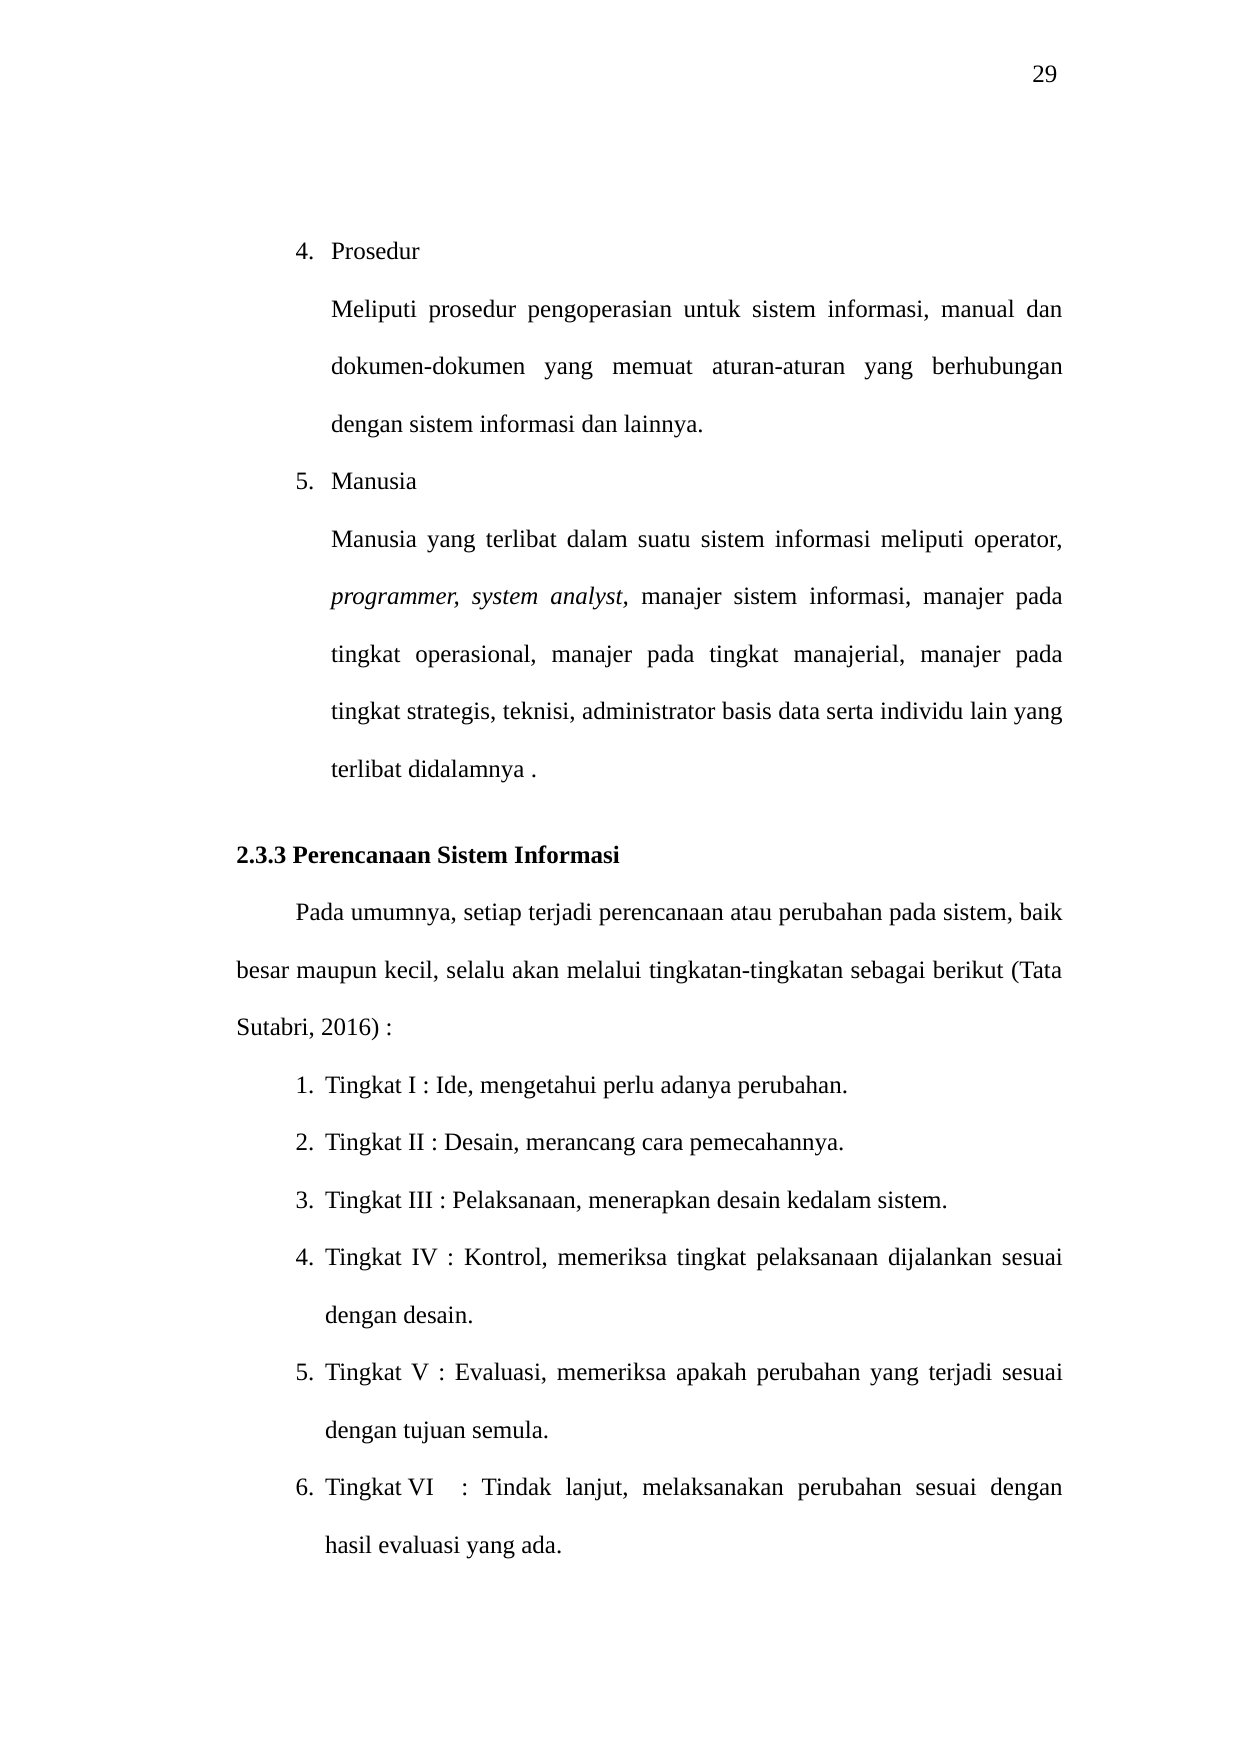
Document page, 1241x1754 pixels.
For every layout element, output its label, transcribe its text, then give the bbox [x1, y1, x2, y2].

list Manusia [295, 466, 1063, 495]
subtitle 2.3.3 Perencanaan Sistem Informasi [236, 840, 1063, 869]
list Manusia yang terlibat dalam suatu sistem informasi meliputi operator, programmer, system analyst, manajer sistem informasi, manajer pada tingkat operasional, manajer pada tingkat manajerial, manajer pada tingkat strategis, teknisi, administrator basis data serta individu lain yang terlibat didalamnya . [295, 524, 1063, 782]
list Meliputi prosedur pengoperasian untuk sistem informasi, manual dan dokumen-dokumen yang memuat aturan-aturan yang berhubungan dengan sistem informasi dan lainnya. [295, 294, 1063, 437]
list Prosedur [295, 236, 1063, 265]
list Tingkat VI : Tindak lanjut, melaksanakan perubahan sesuai dengan hasil evaluasi yang ada. [295, 1472, 1063, 1559]
text Pada umumnya, setiap terjadi perencanaan atau perubahan pada sistem, baik besar maupun kecil, selalu akan melalui tingkatan-tingkatan sebagai berikut (Tata Sutabri, 2016) : [236, 897, 1063, 1041]
list Tingkat V : Evaluasi, memeriksa apakah perubahan yang terjadi sesuai dengan tujuan semula. [295, 1357, 1063, 1444]
list Tingkat IV : Kontrol, memeriksa tingkat pelaksanaan dijalankan sesuai dengan desain. [295, 1242, 1063, 1329]
list Tingkat II : Desain, merancang cara pemecahannya. [295, 1127, 1063, 1156]
list Tingkat I : Ide, mengetahui perlu adanya perubahan. [295, 1070, 1063, 1099]
list Tingkat III : Pelaksanaan, menerapkan desain kedalam sistem. [295, 1185, 1063, 1214]
